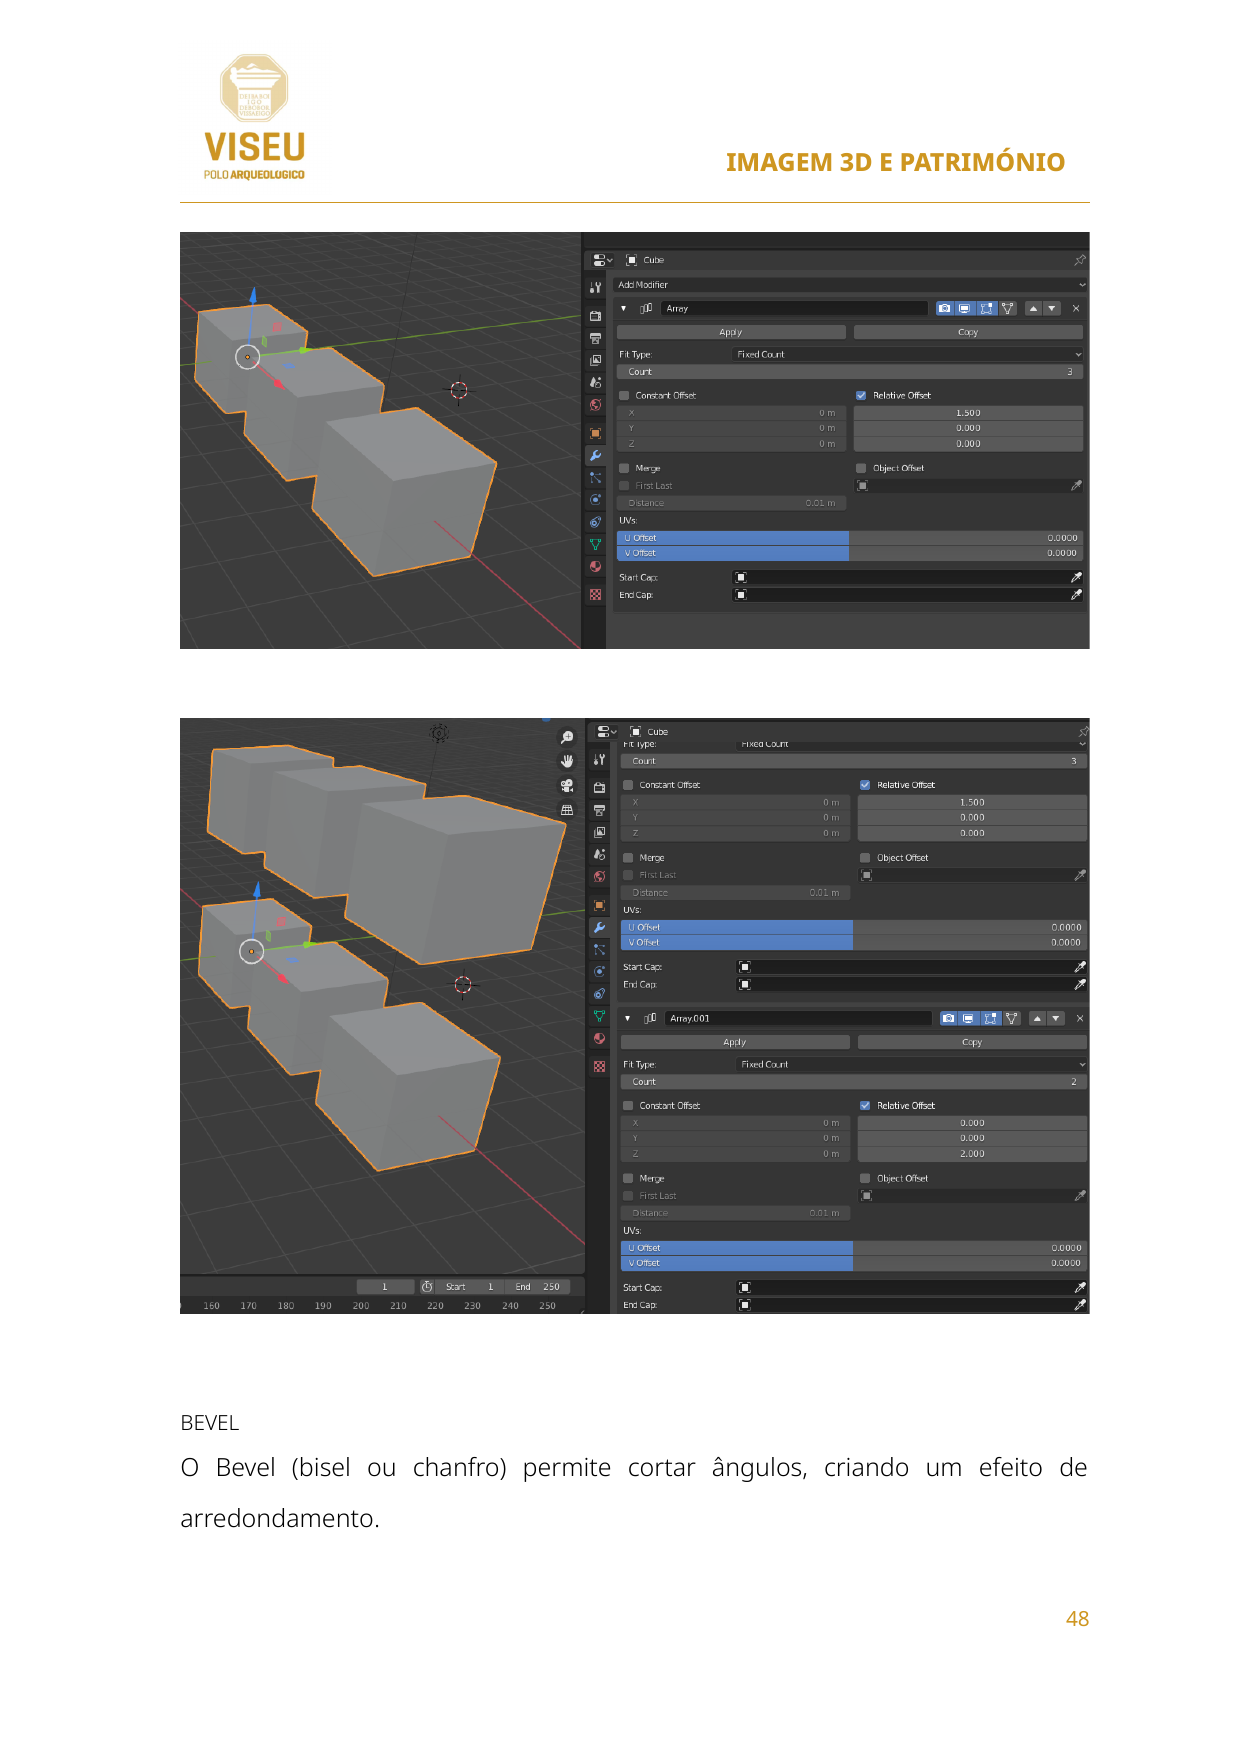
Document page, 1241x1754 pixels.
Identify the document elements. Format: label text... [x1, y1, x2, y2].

text O Bevel (bisel ou chanfro) permite cortar ângulos, criando um efeito de arredondamento. [180, 1449, 1090, 1534]
subtitle Bevel [180, 1408, 1090, 1437]
picture [180, 232, 1090, 649]
picture [180, 718, 1090, 1314]
